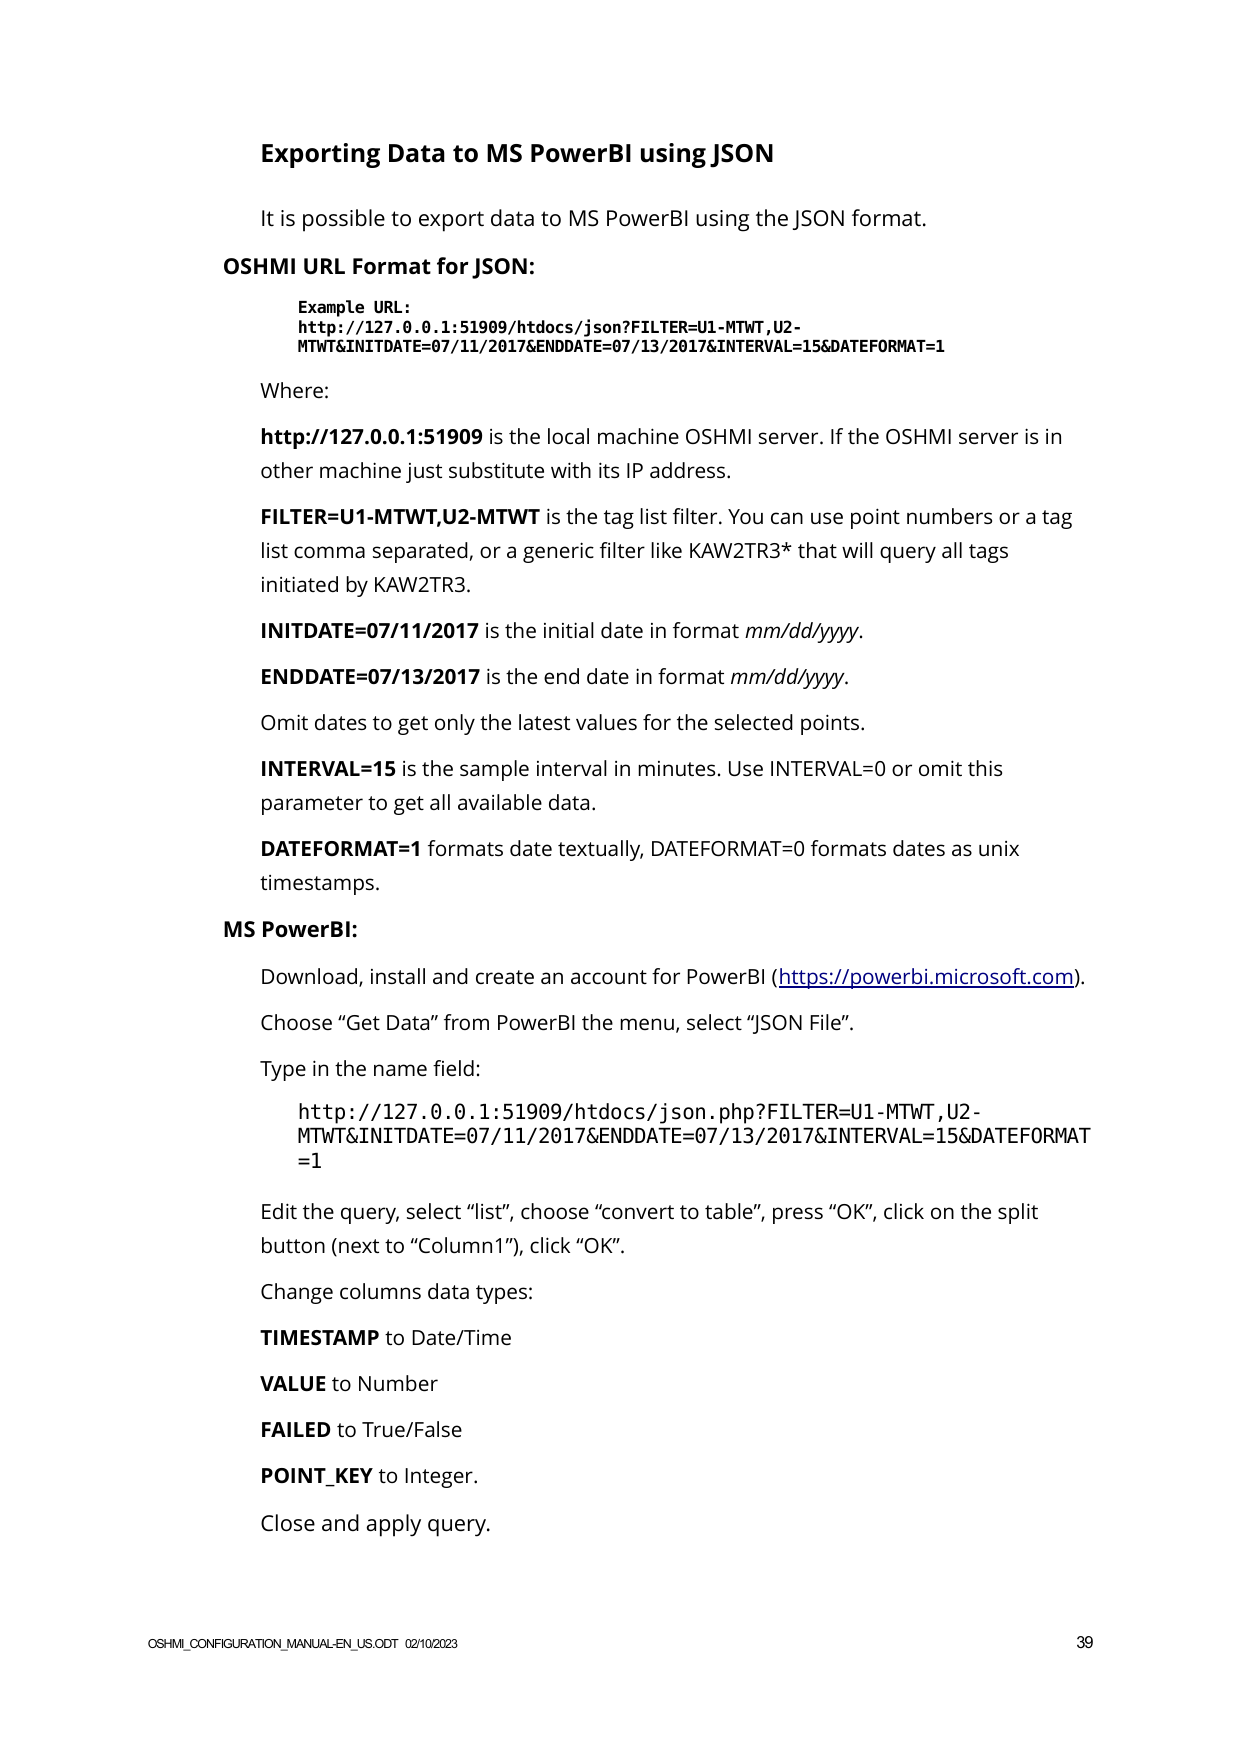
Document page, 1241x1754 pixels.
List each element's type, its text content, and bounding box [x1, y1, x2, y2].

text http://127.0.0.1:51909/htdocs/json.php?FILTER=U1-MTWT,U2-MTWT&INITDATE=07/11/2017&ENDDATE=07/13/2017&INTERVAL=15&DATEFORMAT=1 [298, 1100, 1093, 1173]
text DATEFORMAT=1 formats date textually, DATEFORMAT=0 formats dates as unix timestamps. [260, 834, 1093, 897]
text http://127.0.0.1:51909/htdocs/json?FILTER=U1-MTWT,U2-MTWT&INITDATE=07/11/2017&ENDDATE=07/13/2017&INTERVAL=15&DATEFORMAT=1 [298, 318, 1093, 356]
text Example URL: [298, 298, 1093, 318]
text Change columns data types: [260, 1277, 1093, 1306]
text Omit dates to get only the latest values for the selected points. [260, 708, 1093, 737]
text http://127.0.0.1:51909 is the local machine OSHMI server. If the OSHMI server is in other machine just substitute with its IP address. [260, 422, 1093, 484]
text Edit the query, select “list”, choose “convert to table”, press “OK”, click on the split button (next to “Column1”), click “OK”. [260, 1197, 1093, 1260]
text Close and apply query. [260, 1508, 1093, 1537]
text Choose “Get Data” from PowerBI the menu, select “JSON File”. [260, 1008, 1093, 1037]
text MS PowerBI: [223, 914, 1093, 944]
text FILTER=U1-MTWT,U2-MTWT is the tag list filter. You can use point numbers or a tag list comma separated, or a generic filter like KAW2TR3* that will query all tags initiated by KAW2TR3. [260, 502, 1093, 598]
text OSHMI URL Format for JSON: [223, 251, 1093, 280]
subtitle Exporting Data to MS PowerBI using JSON [260, 136, 1093, 170]
text Where: [260, 376, 1093, 404]
text POINT_KEY to Integer. [260, 1462, 1093, 1490]
text ENDDATE=07/13/2017 is the end date in format mm/dd/yyyy. [260, 662, 1093, 691]
text INITDATE=07/11/2017 is the initial date in format mm/dd/yyyy. [260, 616, 1093, 644]
text Type in the name field: [260, 1054, 1093, 1083]
text VALUE to Number [260, 1369, 1093, 1398]
text FAILED to True/False [260, 1416, 1093, 1444]
text Download, install and create an account for PowerBI (https://powerbi.microsoft.com). [260, 962, 1093, 991]
text TIMESTAMP to Date/Time [260, 1323, 1093, 1352]
text INTERVAL=15 is the sample interval in minutes. Use INTERVAL=0 or omit this parameter to get all available data. [260, 754, 1093, 817]
text It is possible to export data to MS PowerBI using the JSON format. [260, 203, 1093, 233]
